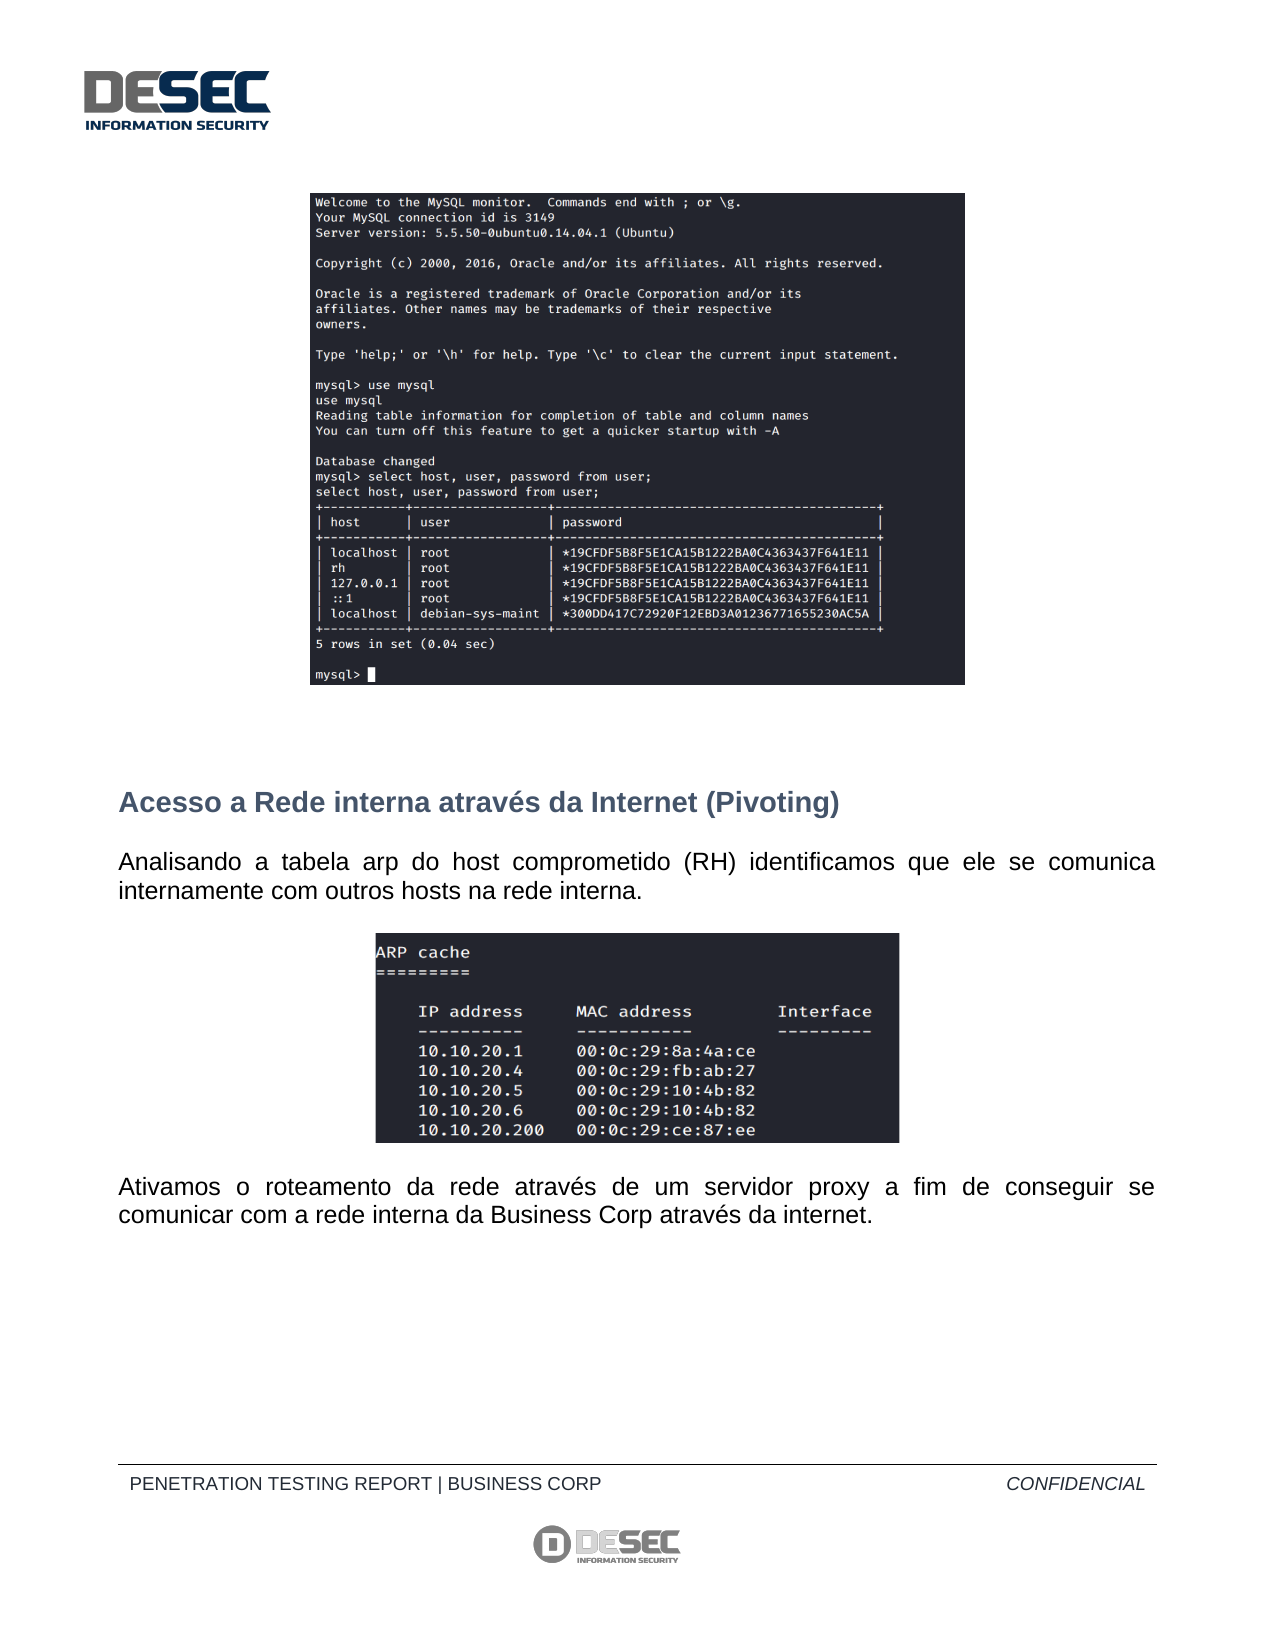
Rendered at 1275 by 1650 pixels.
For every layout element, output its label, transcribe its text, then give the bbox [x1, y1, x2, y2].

text Acesso a Rede interna através da Internet (Pivoting) [118, 785, 1157, 818]
text Ativamos o roteamento da rede através de um servidor proxy a fim de conseguir se comunicar com a rede interna da Business Corp através da internet. [118, 1172, 1157, 1229]
picture [531, 1520, 684, 1568]
picture [375, 933, 900, 1143]
picture [84, 71, 271, 130]
text Analisando a tabela arp do host comprometido (RH) identificamos que ele se comunica internamente com outros hosts na rede interna. [118, 847, 1157, 905]
picture [310, 193, 965, 685]
